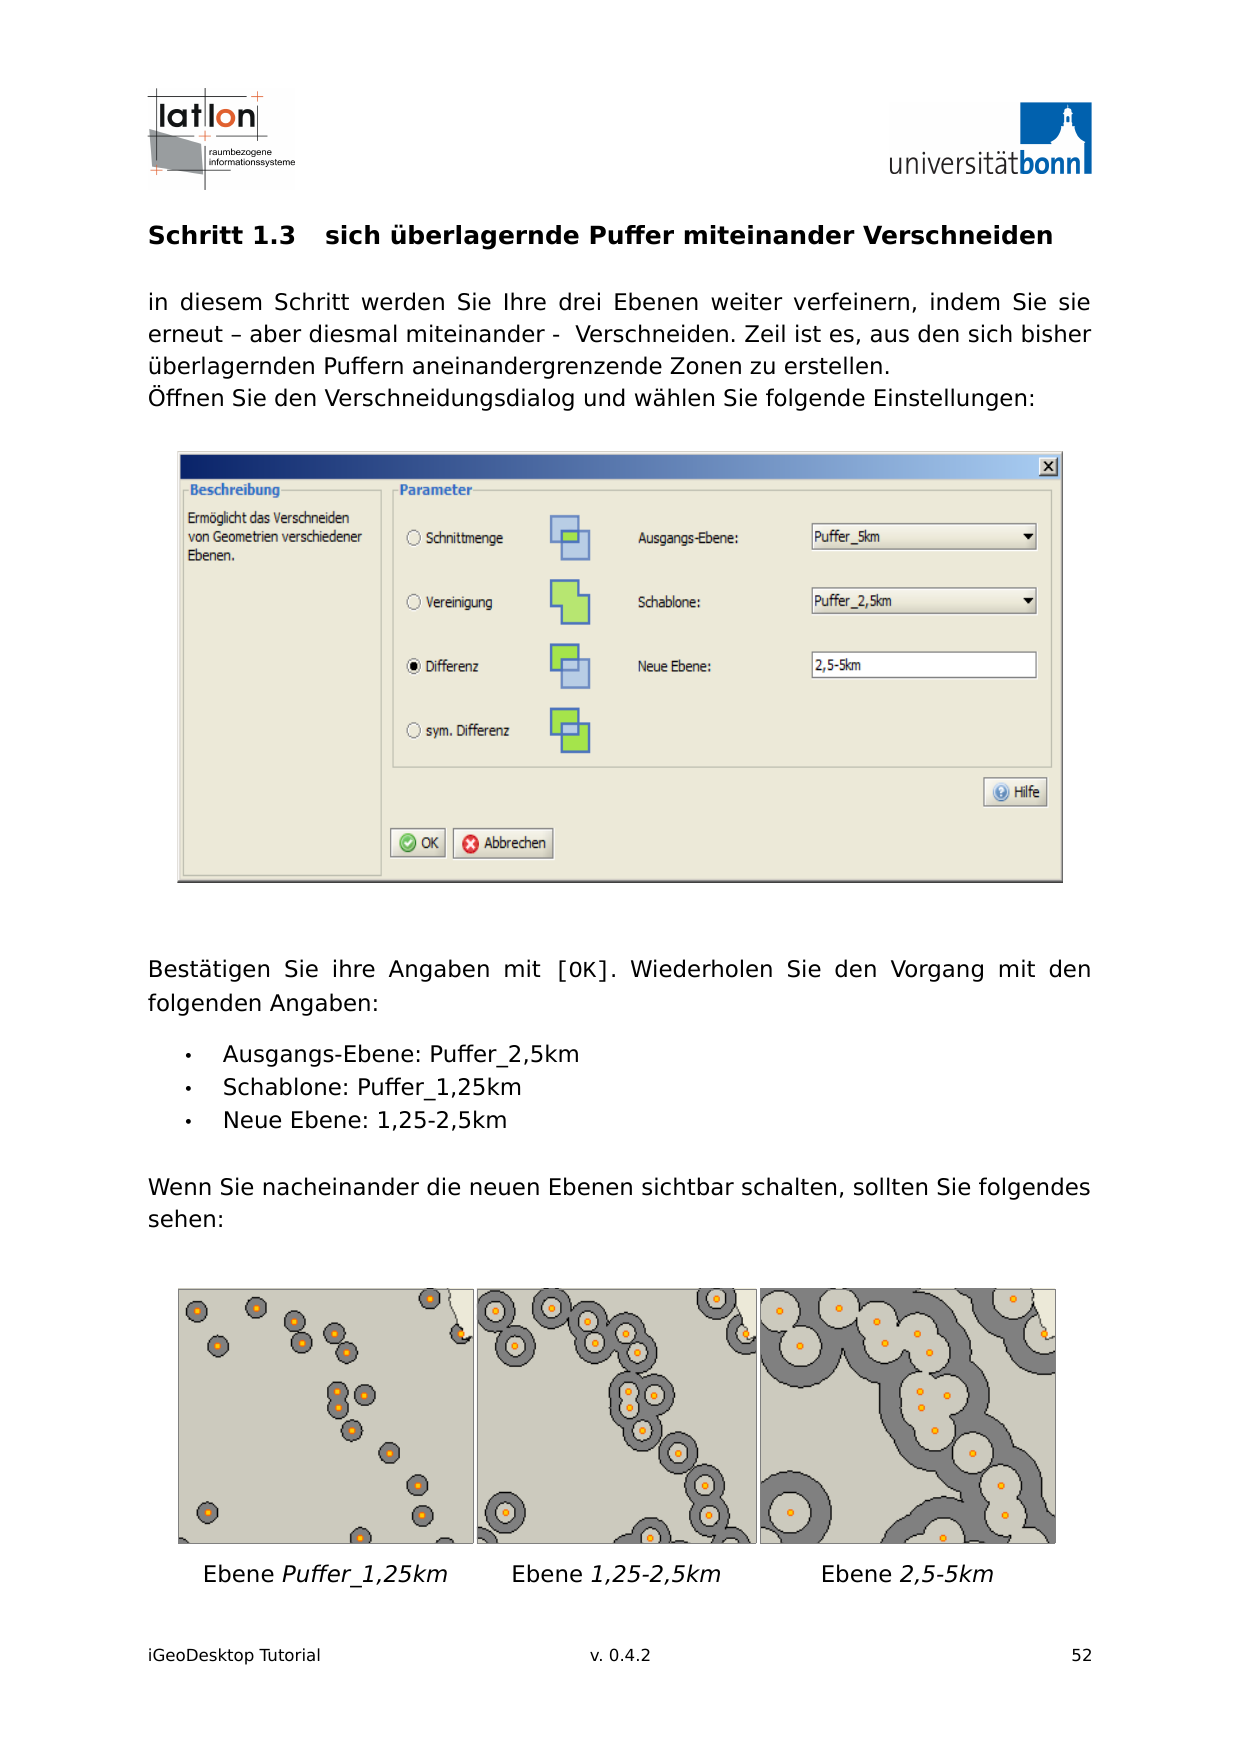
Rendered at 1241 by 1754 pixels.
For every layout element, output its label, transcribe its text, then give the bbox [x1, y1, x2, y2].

list Ausgangs-Ebene: Puffer_2,5km [185, 1041, 1092, 1068]
table_cell Ebene 2,5-5km [758, 1562, 1057, 1588]
table_header [475, 1271, 758, 1562]
subtitle sich überlagernde Puffer miteinander Verschneiden [148, 221, 1092, 251]
picture [179, 1290, 473, 1543]
picture [177, 451, 1063, 883]
table_cell Ebene 1,25-2,5km [475, 1562, 758, 1588]
picture [147, 88, 295, 190]
table_cell Ebene Puffer_1,25km [176, 1562, 475, 1588]
table_header [758, 1271, 1057, 1562]
table_header [176, 1271, 475, 1562]
text Bestätigen Sie ihre Angaben mit [OK]. Wiederholen Sie den Vorgang mit den folgenden Angaben: [148, 957, 1092, 1017]
picture [761, 1290, 1055, 1543]
list Schablone: Puffer_1,25km [185, 1074, 1092, 1101]
picture [889, 102, 1093, 174]
list Neue Ebene: 1,25-2,5km [185, 1107, 1092, 1134]
picture [478, 1290, 756, 1543]
text in diesem Schritt werden Sie Ihre drei Ebenen weiter verfeinern, indem Sie sie erneut – aber diesmal miteinander - Verschneiden. Zeil ist es, aus den sich bisher überlagernden Puffern aneinandergrenzende Zonen zu erstellen. Öffnen Sie den Verschneidungsdialog und wählen Sie folgende Einstellungen: [148, 289, 1092, 412]
text Wenn Sie nacheinander die neuen Ebenen sichtbar schalten, sollten Sie folgendes sehen: [148, 1174, 1092, 1264]
